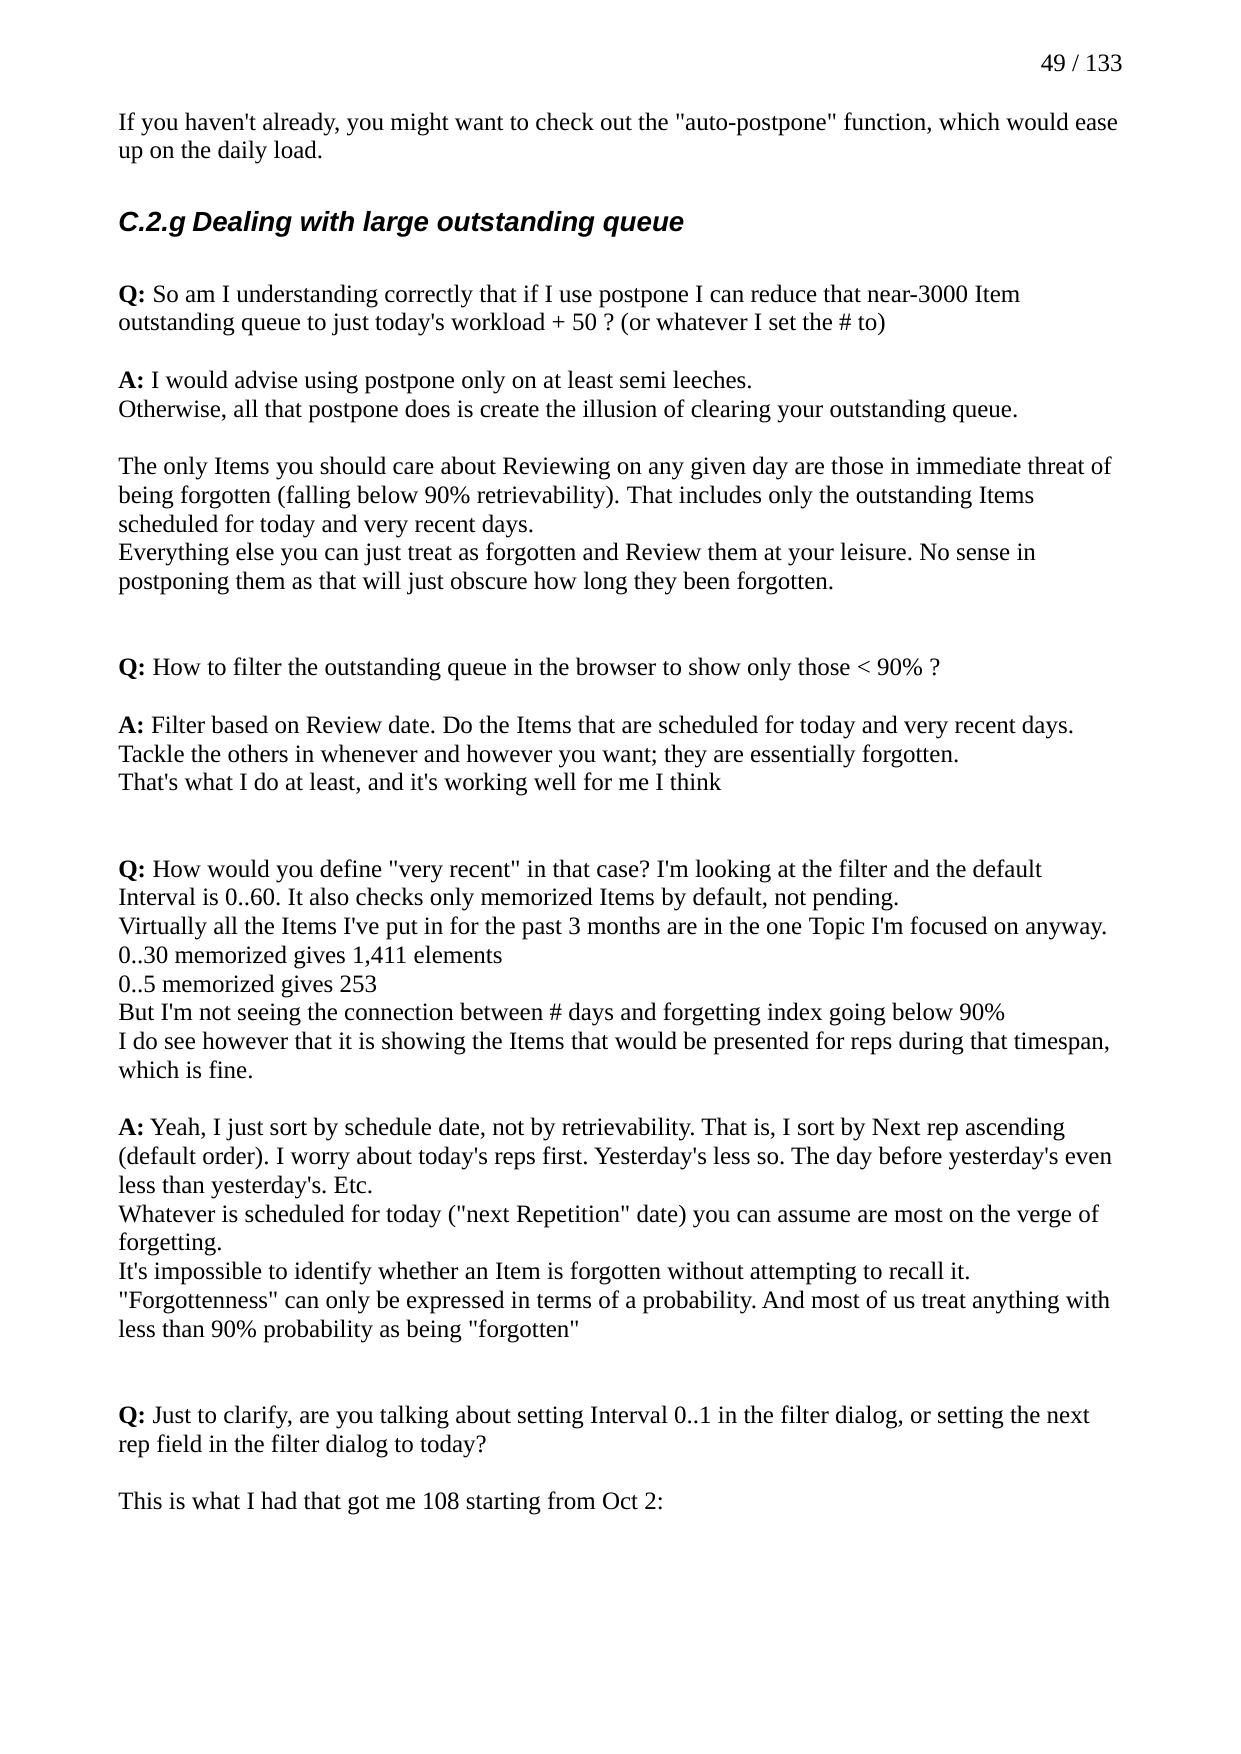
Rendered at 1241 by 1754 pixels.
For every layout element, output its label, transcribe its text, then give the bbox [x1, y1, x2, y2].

text A: Filter based on Review date. Do the Items that are scheduled for today and very recent days. Tackle the others in whenever and however you want; they are essentially forgotten. [118, 710, 1122, 767]
subtitle Dealing with large outstanding queue [118, 206, 1122, 237]
text This is what I had that got me 108 starting from Oct 2: [118, 1486, 1122, 1515]
text 0..5 memorized gives 253 [118, 969, 1122, 997]
text But I'm not seeing the connection between # days and forgetting index going below 90% [118, 997, 1122, 1026]
text 0..30 memorized gives 1,411 elements [118, 940, 1122, 969]
text I do see however that it is showing the Items that would be presented for reps during that timespan, which is fine. [118, 1026, 1122, 1084]
text Otherwise, all that postpone does is create the illusion of clearing your outstanding queue. [118, 394, 1122, 422]
text A: Yeah, I just sort by schedule date, not by retrievability. That is, I sort by Next rep ascending (default order). I worry about today's reps first. Yesterday's less so. The day before yesterday's even less than yesterday's. Etc. [118, 1112, 1122, 1199]
text A: I would advise using postpone only on at least semi leeches. [118, 365, 1122, 394]
text Whatever is scheduled for today ("next Repetition" date) you can assume are most on the verge of forgetting. [118, 1199, 1122, 1256]
text If you haven't already, you might want to check out the "auto-postpone" function, which would ease up on the daily load. [118, 107, 1122, 164]
text Everything else you can just treat as forgotten and Review them at your leisure. No sense in postponing them as that will just obscure how long they been forgotten. [118, 537, 1122, 595]
text Virtually all the Items I've put in for the past 3 months are in the one Topic I'm focused on anyway. [118, 911, 1122, 940]
text The only Items you should care about Reviewing on any given day are those in immediate threat of being forgotten (falling below 90% retrievability). That includes only the outstanding Items scheduled for today and very recent days. [118, 451, 1122, 537]
text Q: How would you define "very recent" in that case? I'm looking at the filter and the default Interval is 0..60. It also checks only memorized Items by default, not pending. [118, 854, 1122, 911]
text It's impossible to identify whether an Item is forgotten without attempting to recall it. "Forgottenness" can only be expressed in terms of a probability. And most of us treat anything with less than 90% probability as being "forgotten" [118, 1256, 1122, 1342]
text Q: Just to clarify, are you talking about setting Interval 0..1 in the filter dialog, or setting the next rep field in the filter dialog to today? [118, 1400, 1122, 1457]
text Q: How to filter the outstanding queue in the browser to show only those < 90% ? [118, 652, 1122, 681]
text That's what I do at least, and it's working well for me I think [118, 767, 1122, 796]
text Q: So am I understanding correctly that if I use postpone I can reduce that near-3000 Item outstanding queue to just today's workload + 50 ? (or whatever I set the # to) [118, 279, 1122, 336]
